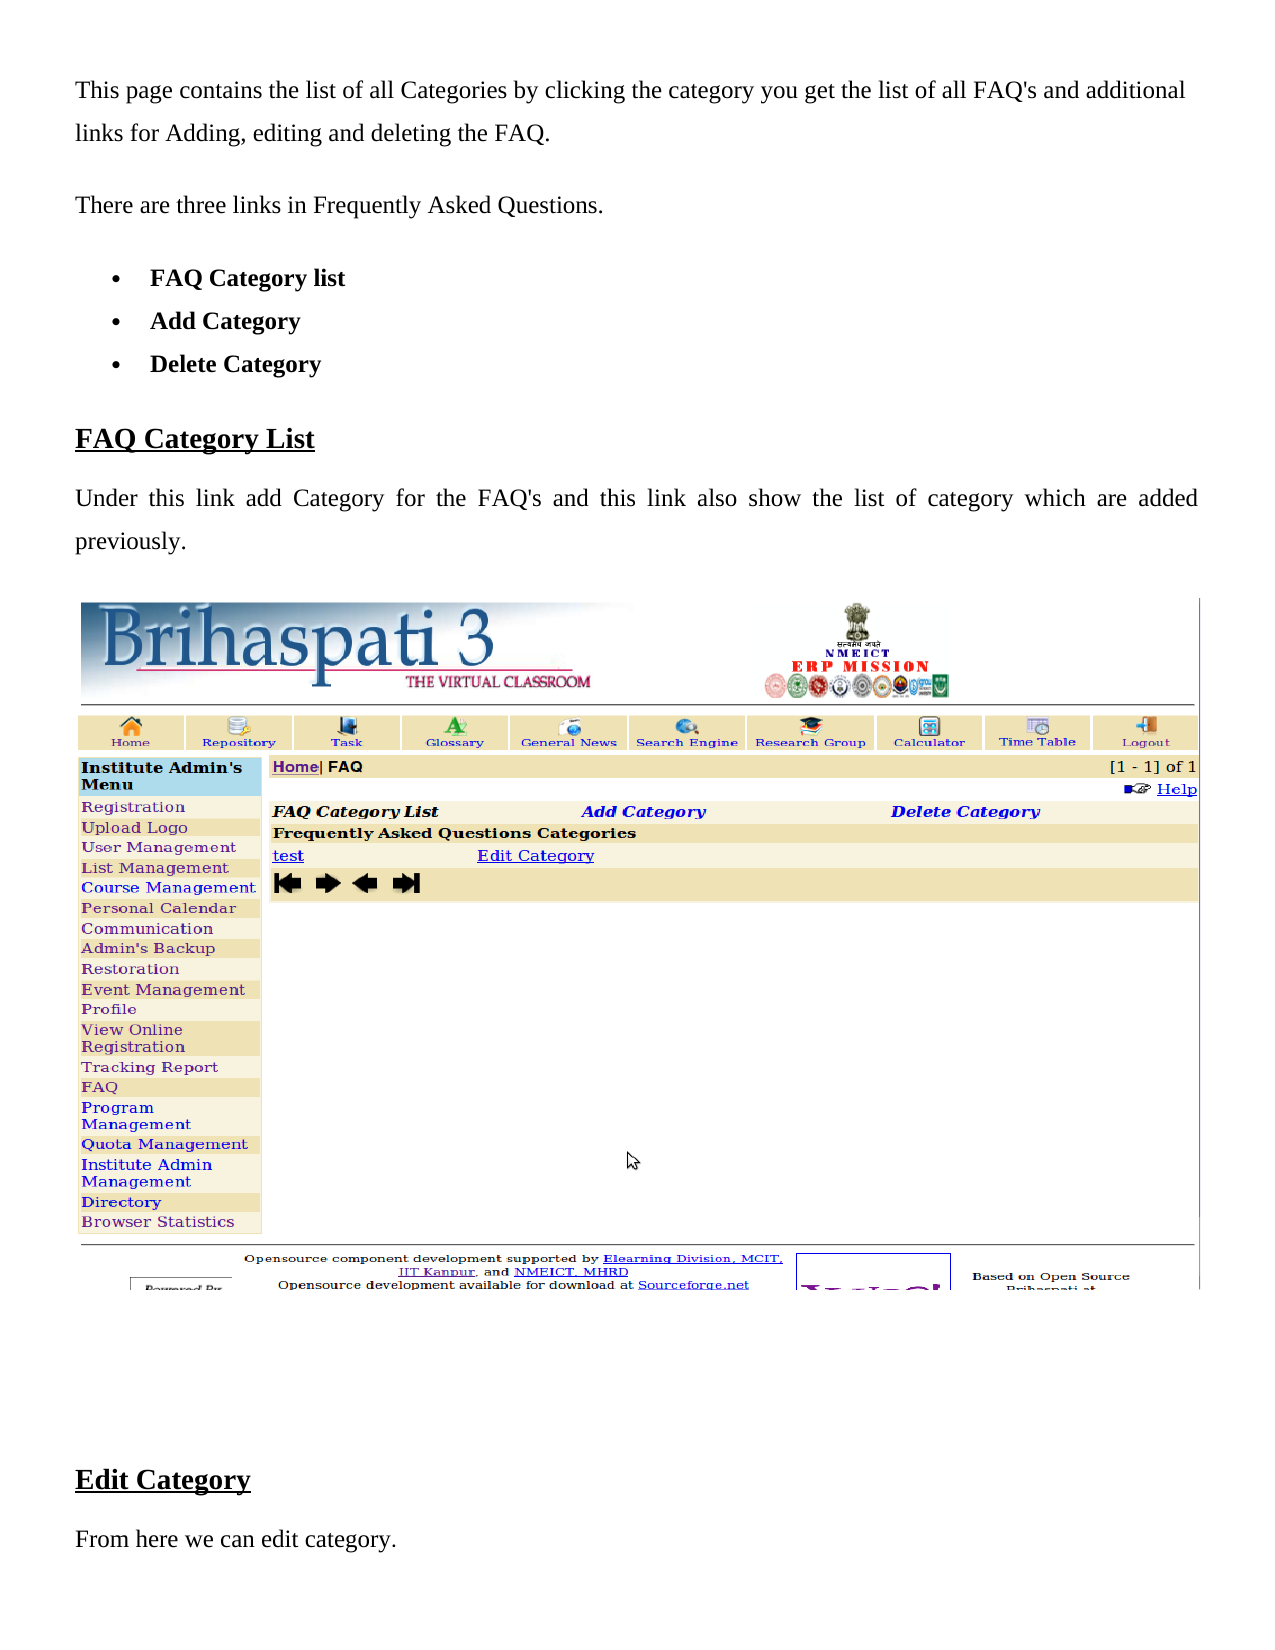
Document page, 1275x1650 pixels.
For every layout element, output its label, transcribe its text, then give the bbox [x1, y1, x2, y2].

text FAQ Category List [75, 421, 1200, 455]
picture [75, 598, 1200, 1290]
text This page contains the list of all Categories by clicking the category you get the list of all FAQ's and additional links for Adding, editing and deleting the FAQ. [75, 75, 1200, 147]
list Add Category [112, 306, 1200, 334]
text Under this link add Category for the FAQ's and this link also show the list of category which are added previously. [75, 483, 1200, 555]
list Delete Category [112, 349, 1200, 378]
list FAQ Category list [112, 263, 1200, 291]
text From here we can edit category. [75, 1524, 1200, 1553]
text There are three links in Frequently Asked Questions. [75, 190, 1200, 219]
text Edit Category [75, 1462, 1200, 1495]
